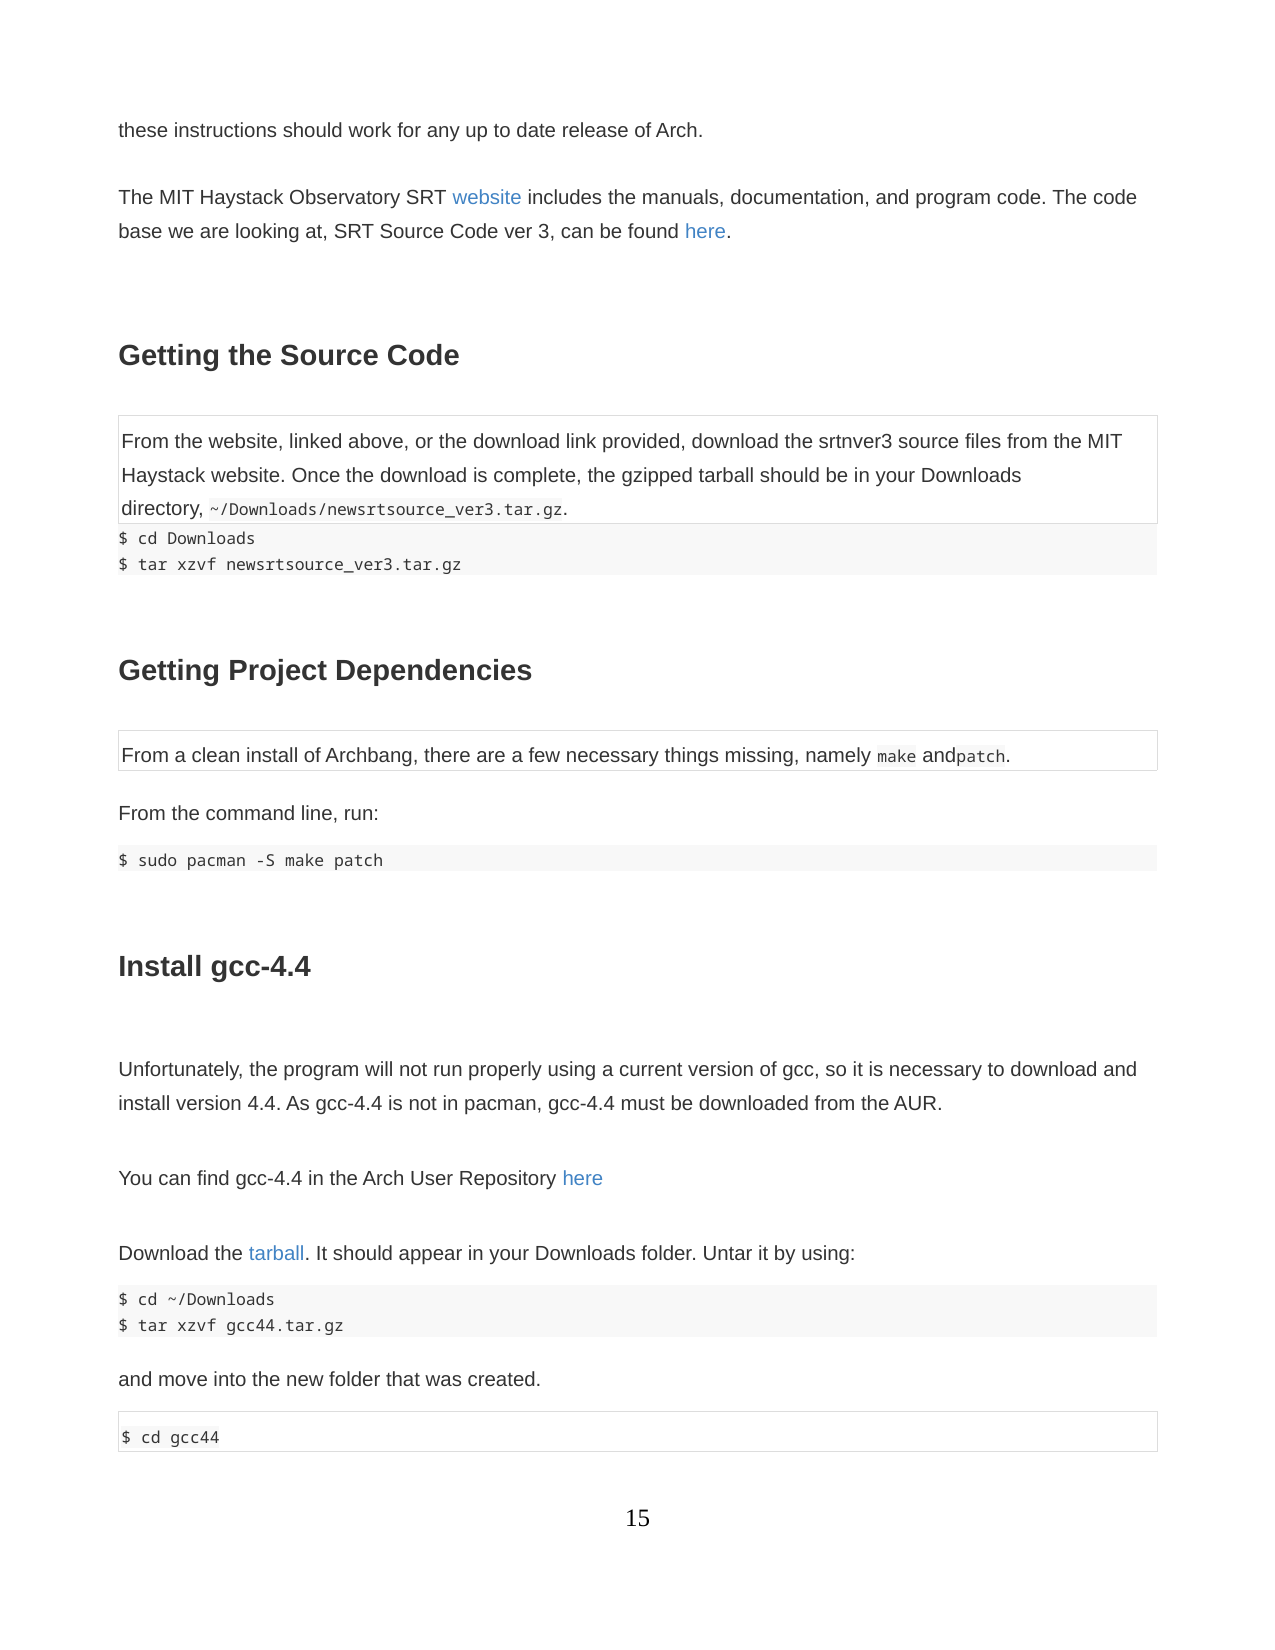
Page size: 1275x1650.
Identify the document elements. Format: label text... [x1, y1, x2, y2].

text The MIT Haystack Observatory SRT website includes the manuals, documentation, and program code. The code base we are looking at, SRT Source Code ver 3, can be found here. [118, 174, 1157, 243]
text From the website, linked above, or the download link provided, download the srtnver3 source files from the MIT Haystack website. Once the download is complete, the gzipped tarball should be in your Downloads directory, ~/Downloads/newsrtsource_ver3.tar.gz. [119, 416, 1157, 523]
text and move into the new folder that was created. [118, 1357, 1157, 1391]
text Unfortunately, the program will not run properly using a current version of gcc, so it is necessary to download and install version 4.4. As gcc-4.4 is not in pacman, gcc-4.4 must be downloaded from the AUR. [118, 1046, 1157, 1114]
subtitle Getting the Source Code [118, 338, 1157, 371]
text $ sudo pacman -S make patch [118, 845, 1157, 871]
text $ cd ~/Downloads [118, 1285, 1157, 1311]
text From the command line, run: [118, 791, 1157, 825]
text From a clean install of Archbang, there are a few necessary things missing, namely make andpatch. [119, 731, 1157, 770]
text $ cd gcc44 [119, 1412, 1157, 1451]
subtitle Getting Project Dependencies [118, 653, 1157, 686]
text Download the tarball. It should appear in your Downloads folder. Untar it by using: [118, 1230, 1157, 1264]
subtitle Install gcc-4.4 [118, 948, 1157, 982]
text $ cd Downloads [118, 524, 1157, 549]
text $ tar xzvf newsrtsource_ver3.tar.gz [118, 549, 1157, 575]
text $ tar xzvf gcc44.tar.gz [118, 1311, 1157, 1337]
text You can find gcc-4.4 in the Arch User Repository here [118, 1155, 1157, 1189]
text these instructions should work for any up to date release of Arch. [118, 118, 1157, 142]
